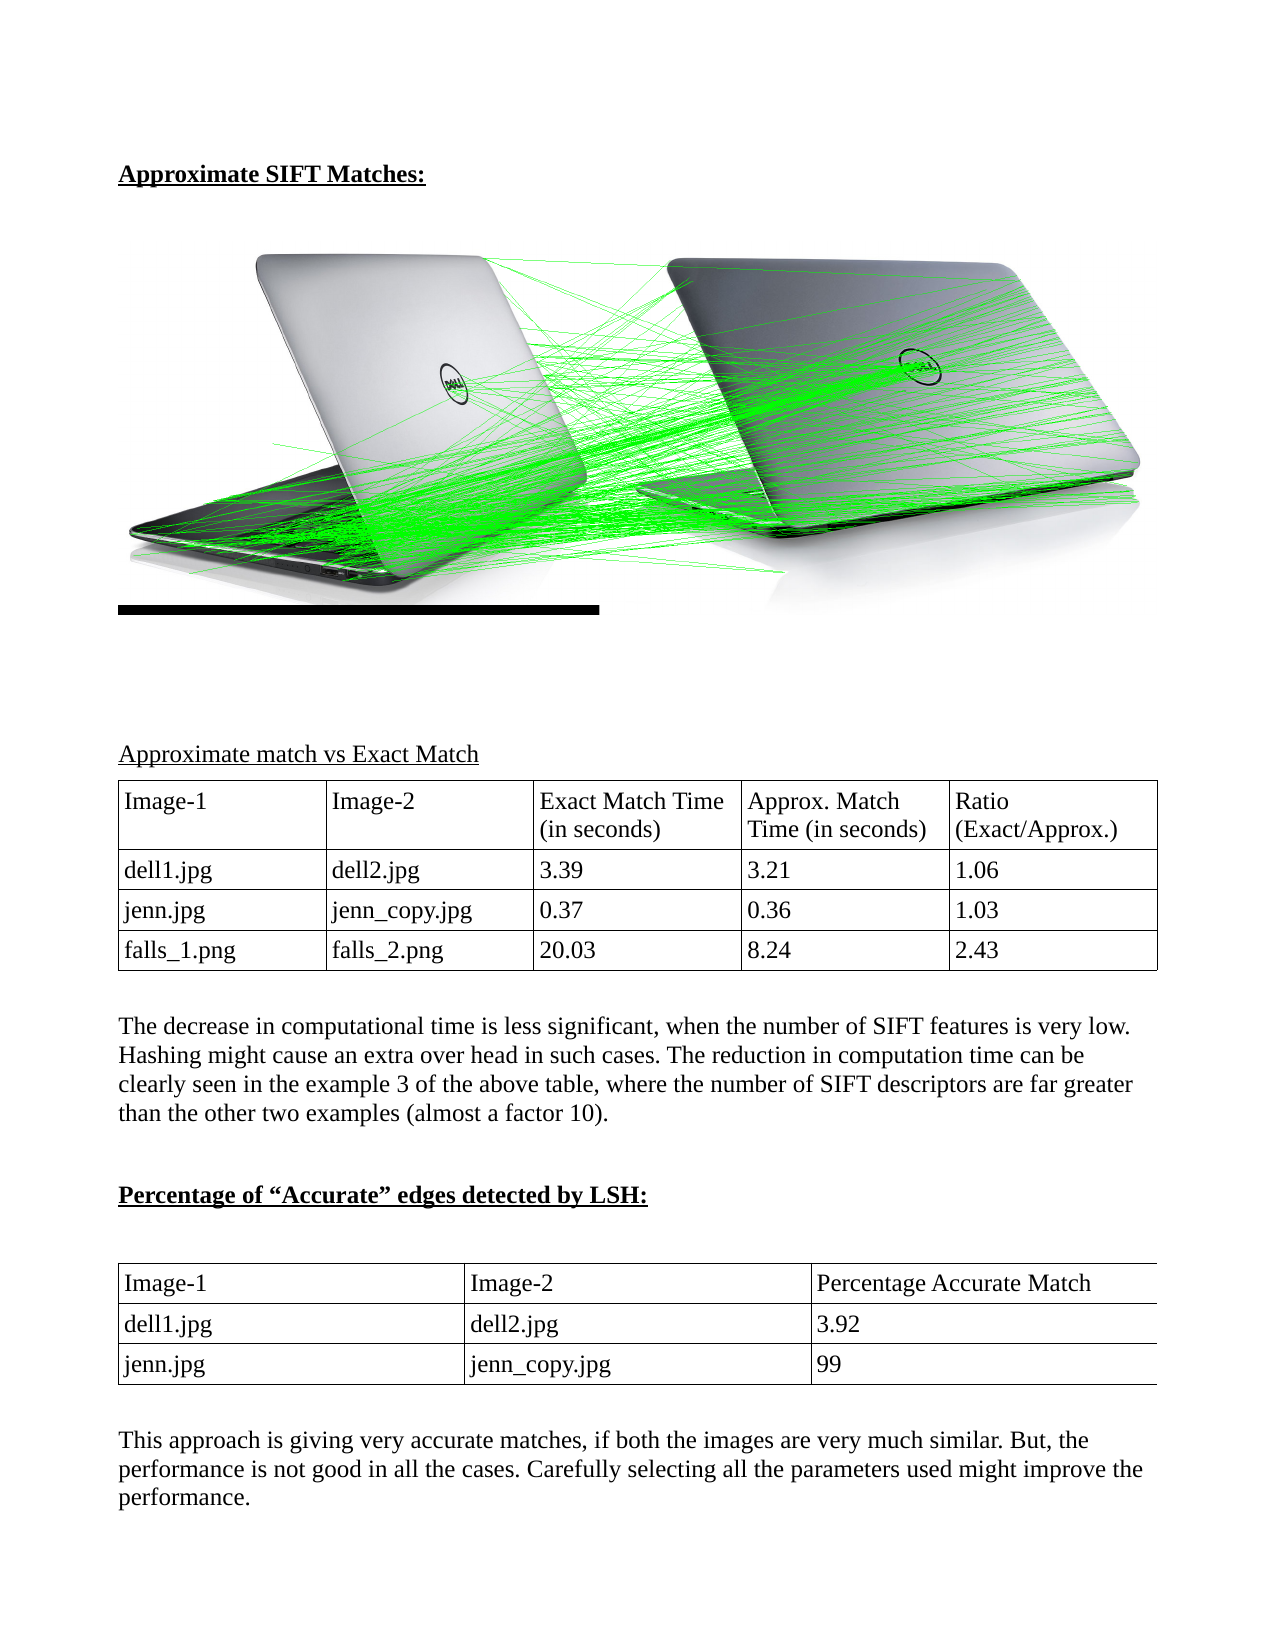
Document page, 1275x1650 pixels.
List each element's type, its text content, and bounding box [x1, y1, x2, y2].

text Approximate SIFT Matches: [118, 159, 1157, 188]
picture [118, 241, 1157, 615]
table_cell dell1.jpg [119, 850, 326, 889]
table_cell falls_1.png [119, 931, 326, 970]
table_header Approx. Match Time (in seconds) [742, 781, 949, 849]
table_header Percentage Accurate Match [812, 1264, 1157, 1303]
table_cell 2.43 [950, 931, 1157, 970]
table_cell 0.37 [534, 890, 741, 930]
table_header Image-1 [119, 1264, 464, 1303]
table_cell jenn.jpg [119, 890, 326, 930]
text The decrease in computational time is less significant, when the number of SIFT features is very low. Hashing might cause an extra over head in such cases. The reduction in computation time can be clearly seen in the example 3 of the above table, where the number of SIFT descriptors are far greater than the other two examples (almost a factor 10). [118, 1011, 1157, 1126]
table_cell dell2.jpg [327, 850, 533, 889]
table_cell 8.24 [742, 931, 949, 970]
text Percentage of “Accurate” edges detected by LSH: [118, 1180, 1157, 1209]
table_cell 1.06 [950, 850, 1157, 889]
table_cell 20.03 [534, 931, 741, 970]
table_cell 1.03 [950, 890, 1157, 930]
text Approximate match vs Exact Match [118, 739, 1157, 767]
table_cell jenn.jpg [119, 1344, 464, 1383]
table_cell dell2.jpg [465, 1304, 811, 1343]
table_cell jenn_copy.jpg [327, 890, 533, 930]
table_cell falls_2.png [327, 931, 533, 970]
table_header Ratio (Exact/Approx.) [950, 781, 1157, 849]
table_cell 99 [812, 1344, 1157, 1383]
table_header Image-1 [119, 781, 326, 849]
table_cell 3.39 [534, 850, 741, 889]
table_header Image-2 [465, 1264, 811, 1303]
table_header Image-2 [327, 781, 533, 849]
table_header Exact Match Time (in seconds) [534, 781, 741, 849]
text This approach is giving very accurate matches, if both the images are very much similar. But, the performance is not good in all the cases. Carefully selecting all the parameters used might improve the performance. [118, 1425, 1157, 1511]
table_cell 3.21 [742, 850, 949, 889]
table_cell dell1.jpg [119, 1304, 464, 1343]
table_cell 0.36 [742, 890, 949, 930]
table_cell 3.92 [812, 1304, 1157, 1343]
table_cell jenn_copy.jpg [465, 1344, 811, 1383]
